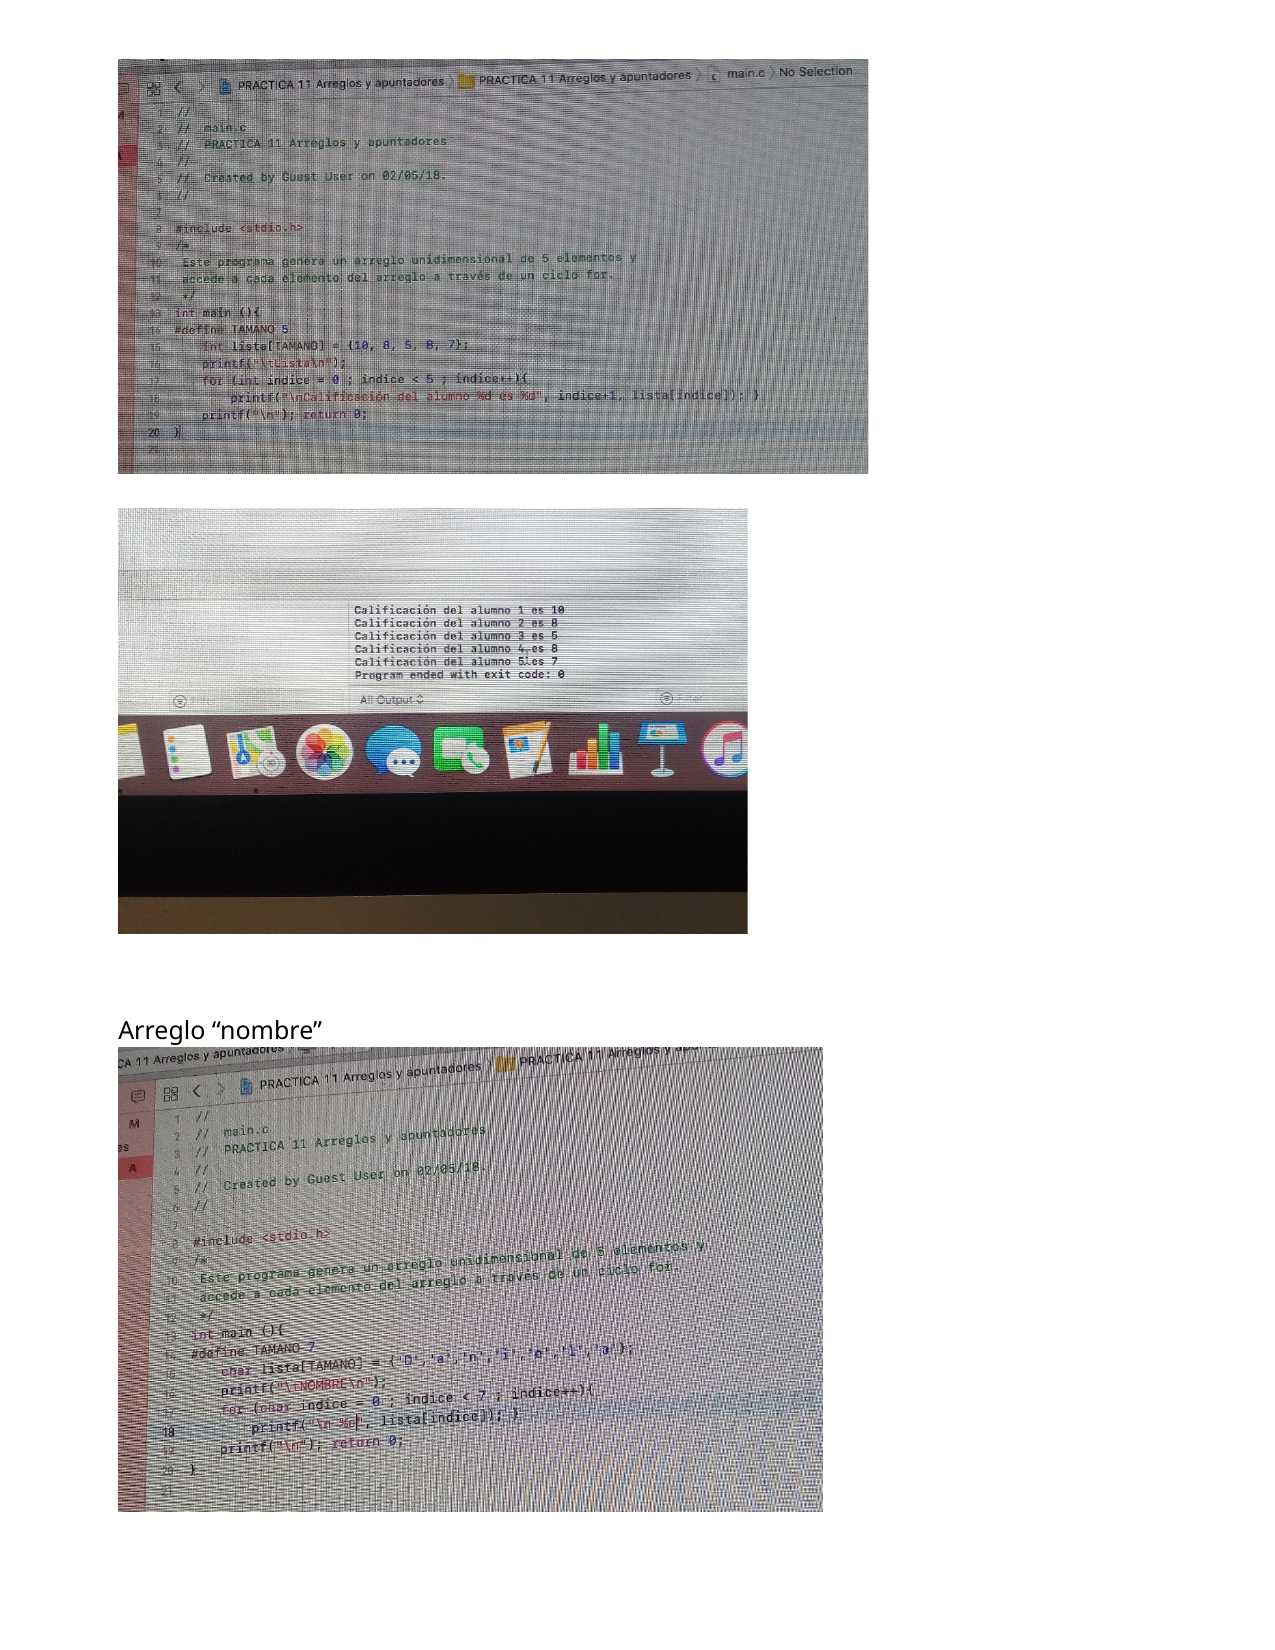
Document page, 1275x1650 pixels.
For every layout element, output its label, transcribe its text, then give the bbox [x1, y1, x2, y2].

text Arreglo “nombre” [118, 1013, 1205, 1511]
